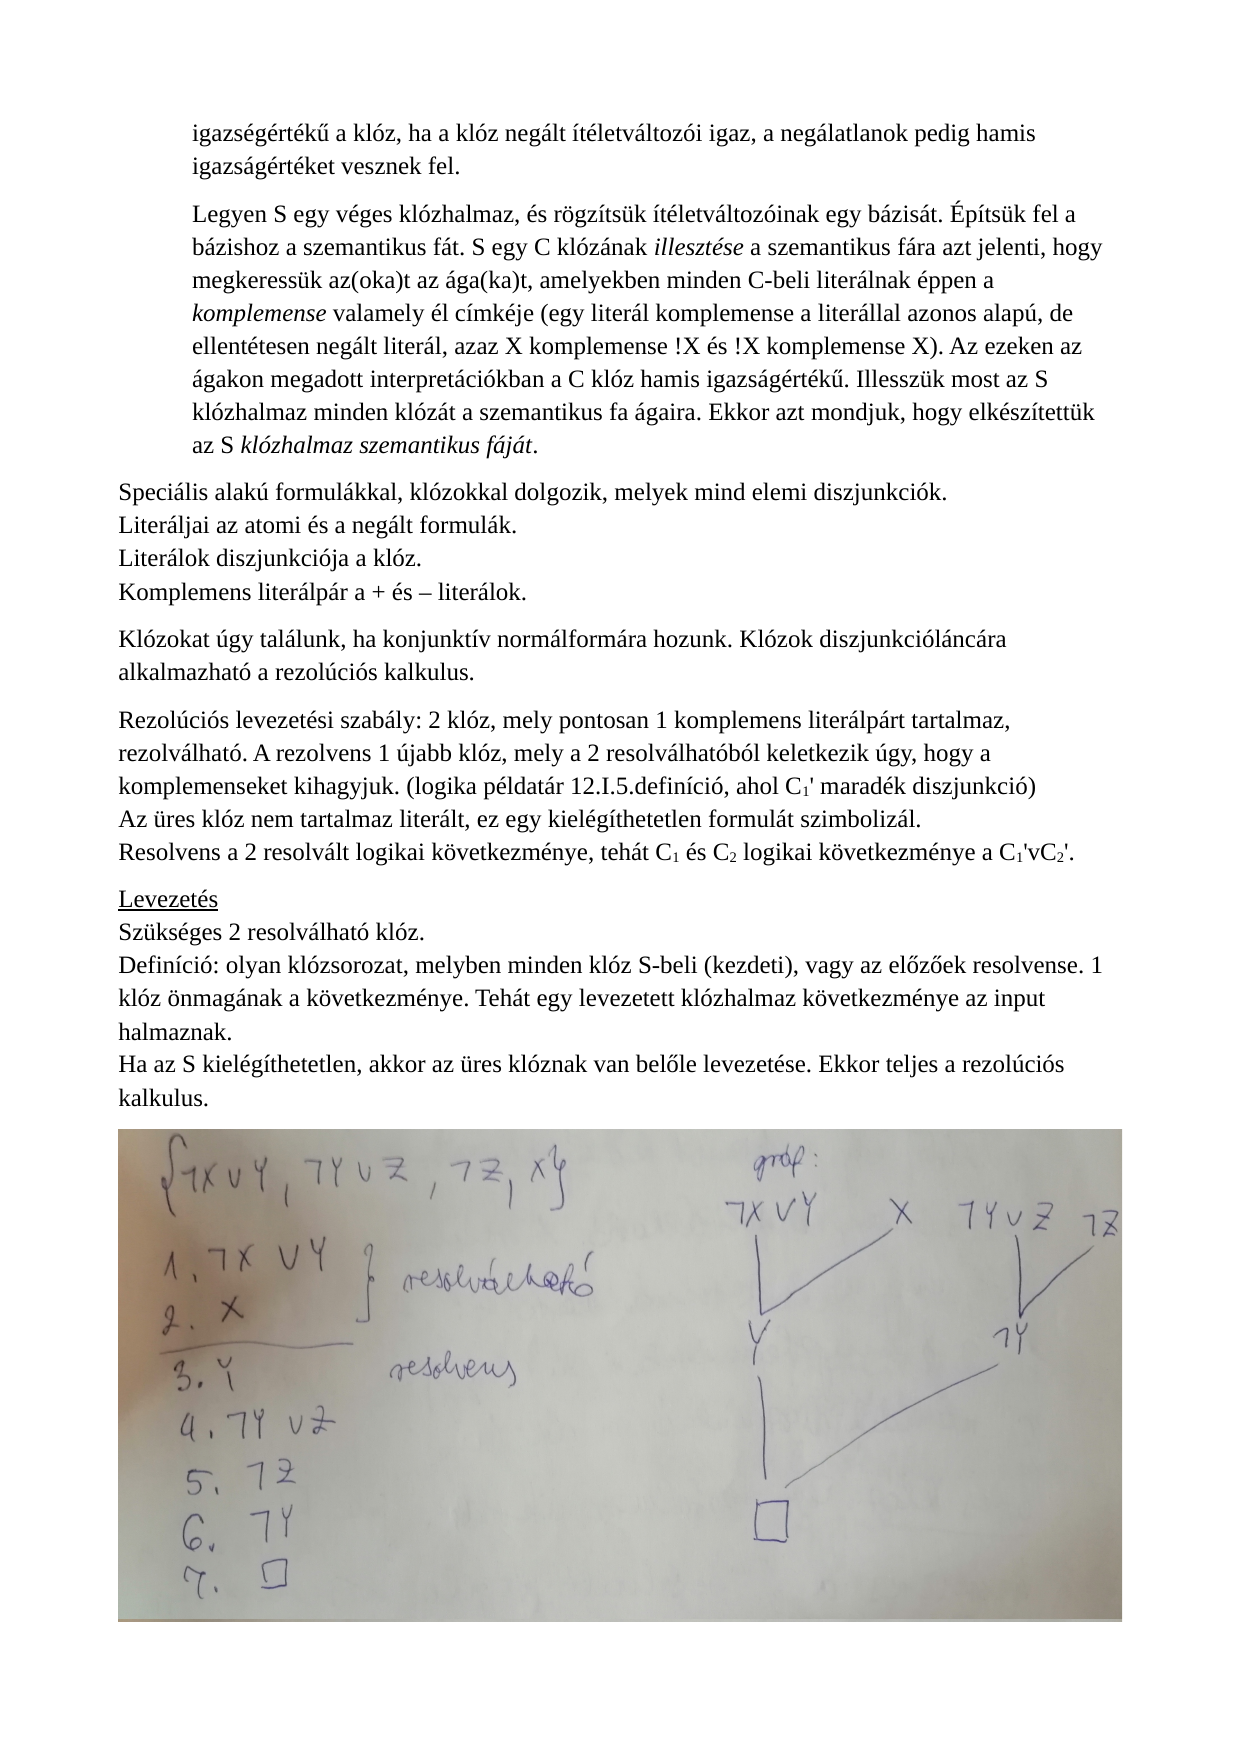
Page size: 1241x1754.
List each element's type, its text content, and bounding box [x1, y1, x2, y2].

text Speciális alakú formulákkal, klózokkal dolgozik, melyek mind elemi diszjunkciók. Literáljai az atomi és a negált formulák. Literálok diszjunkciója a klóz. Komplemens literálpár a + és – literálok. [118, 477, 1122, 605]
picture [118, 1129, 1123, 1622]
list igazségértékű a klóz, ha a klóz negált ítéletváltozói igaz, a negálatlanok pedig hamis igazságértéket vesznek fel. [162, 118, 1122, 180]
text Klózokat úgy találunk, ha konjunktív normálformára hozunk. Klózok diszjunkcióláncára alkalmazható a rezolúciós kalkulus. [118, 624, 1122, 686]
text Levezetés Szükséges 2 resolválható klóz. Definíció: olyan klózsorozat, melyben minden klóz S-beli (kezdeti), vagy az előzőek resolvense. 1 klóz önmagának a következménye. Tehát egy levezetett klózhalmaz következménye az input halmaznak. Ha az S kielégíthetetlen, akkor az üres klóznak van belőle levezetése. Ekkor teljes a rezolúciós kalkulus. [118, 884, 1122, 1111]
text Rezolúciós levezetési szabály: 2 klóz, mely pontosan 1 komplemens literálpárt tartalmaz, rezolválható. A rezolvens 1 újabb klóz, mely a 2 resolválhatóból keletkezik úgy, hogy a komplemenseket kihagyjuk. (logika példatár 12.I.5.definíció, ahol C1' maradék diszjunkció) Az üres klóz nem tartalmaz literált, ez egy kielégíthetetlen formulát szimbolizál. Resolvens a 2 resolvált logikai következménye, tehát C1 és C2 logikai következménye a C1'vC2'. [118, 705, 1122, 866]
list Legyen S egy véges klózhalmaz, és rögzítsük ítéletváltozóinak egy bázisát. Építsük fel a bázishoz a szemantikus fát. S egy C klózának illesztése a szemantikus fára azt jelenti, hogy megkeressük az(oka)t az ága(ka)t, amelyekben minden C-beli literálnak éppen a komplemense valamely él címkéje (egy literál komplemense a literállal azonos alapú, de ellentétesen negált literál, azaz X komplemense !X és !X komplemense X). Az ezeken az ágakon megadott interpretációkban a C klóz hamis igazságértékű. Illesszük most az S klózhalmaz minden klózát a szemantikus fa ágaira. Ekkor azt mondjuk, hogy elkészítettük az S klózhalmaz szemantikus fáját. [162, 199, 1122, 459]
